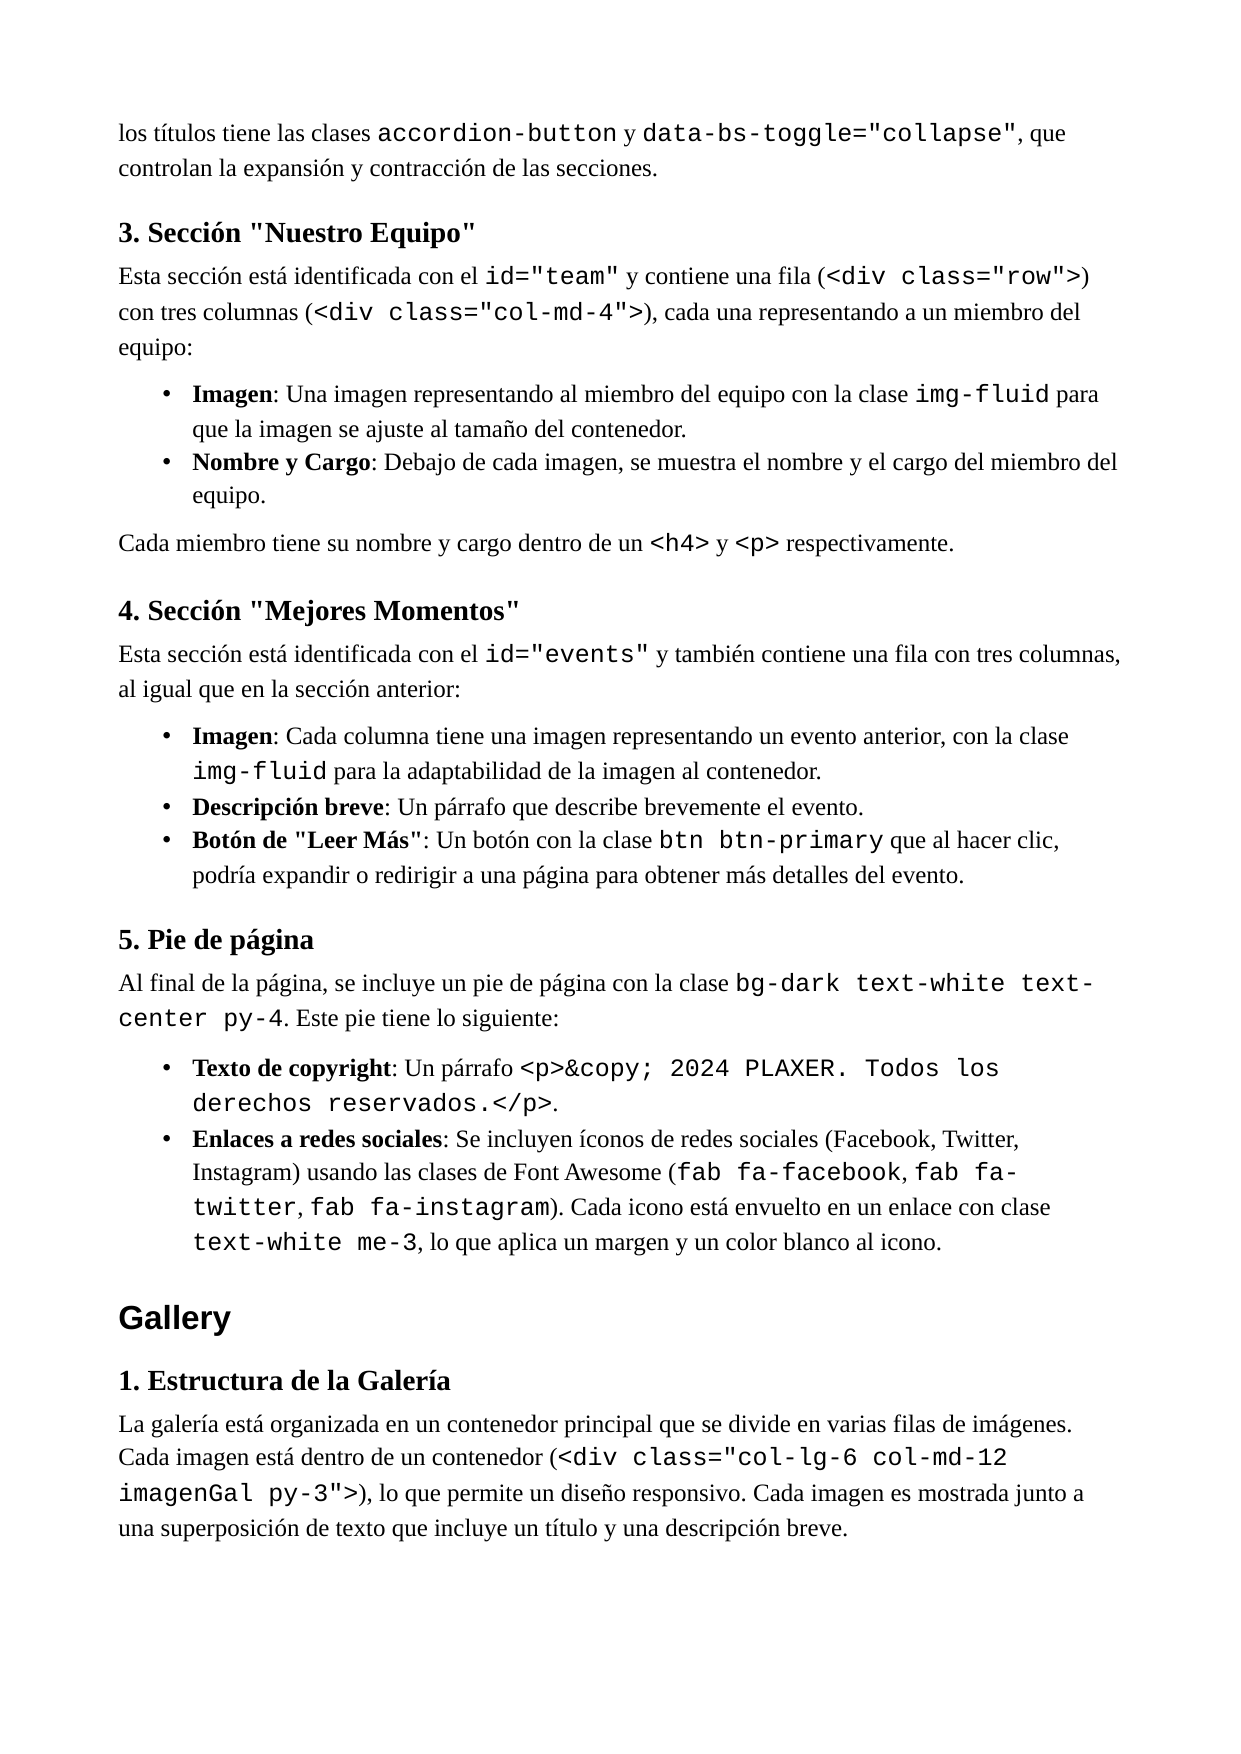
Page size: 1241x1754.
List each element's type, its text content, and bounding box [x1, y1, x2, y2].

list Imagen: Una imagen representando al miembro del equipo con la clase img-fluid para que la imagen se ajuste al tamaño del contenedor. [162, 379, 1122, 443]
subtitle 1. Estructura de la Galería [118, 1363, 1122, 1397]
text Cada miembro tiene su nombre y cargo dentro de un <h4> y <p> respectivamente. [118, 528, 1122, 559]
list Imagen: Cada columna tiene una imagen representando un evento anterior, con la clase img-fluid para la adaptabilidad de la imagen al contenedor. [162, 721, 1122, 787]
subtitle 3. Sección "Nuestro Equipo" [118, 215, 1122, 249]
text Esta sección está identificada con el id="events" y también contiene una fila con tres columnas, al igual que en la sección anterior: [118, 639, 1122, 702]
list Botón de "Leer Más": Un botón con la clase btn btn-primary que al hacer clic, podría expandir o redirigir a una página para obtener más detalles del evento. [162, 825, 1122, 889]
text Esta sección está identificada con el id="team" y contiene una fila (<div class="row">) con tres columnas (<div class="col-md-4">), cada una representando a un miembro del equipo: [118, 261, 1122, 360]
text Al final de la página, se incluye un pie de página con la clase bg-dark text-white text-center py-4. Este pie tiene lo siguiente: [118, 968, 1122, 1034]
subtitle 4. Sección "Mejores Momentos" [118, 593, 1122, 626]
list Texto de copyright: Un párrafo <p>&copy; 2024 PLAXER. Todos los derechos reservados.</p>. [162, 1053, 1122, 1119]
list Enlaces a redes sociales: Se incluyen íconos de redes sociales (Facebook, Twitter, Instagram) usando las clases de Font Awesome (fab fa-facebook, fab fa-twitter, fab fa-instagram). Cada icono está envuelto en un enlace con clase text-white me-3, lo que aplica un margen y un color blanco al icono. [162, 1124, 1122, 1258]
text los títulos tiene las clases accordion-button y data-bs-toggle="collapse", que controlan la expansión y contracción de las secciones. [118, 118, 1122, 182]
list Descripción breve: Un párrafo que describe brevemente el evento. [162, 792, 1122, 821]
text La galería está organizada en un contenedor principal que se divide en varias filas de imágenes. Cada imagen está dentro de un contenedor (<div class="col-lg-6 col-md-12 imagenGal py-3">), lo que permite un diseño responsivo. Cada imagen es mostrada junto a una superposición de texto que incluye un título y una descripción breve. [118, 1409, 1122, 1541]
list Nombre y Cargo: Debajo de cada imagen, se muestra el nombre y el cargo del miembro del equipo. [162, 447, 1122, 509]
subtitle Gallery [118, 1298, 1122, 1336]
subtitle 5. Pie de página [118, 922, 1122, 956]
